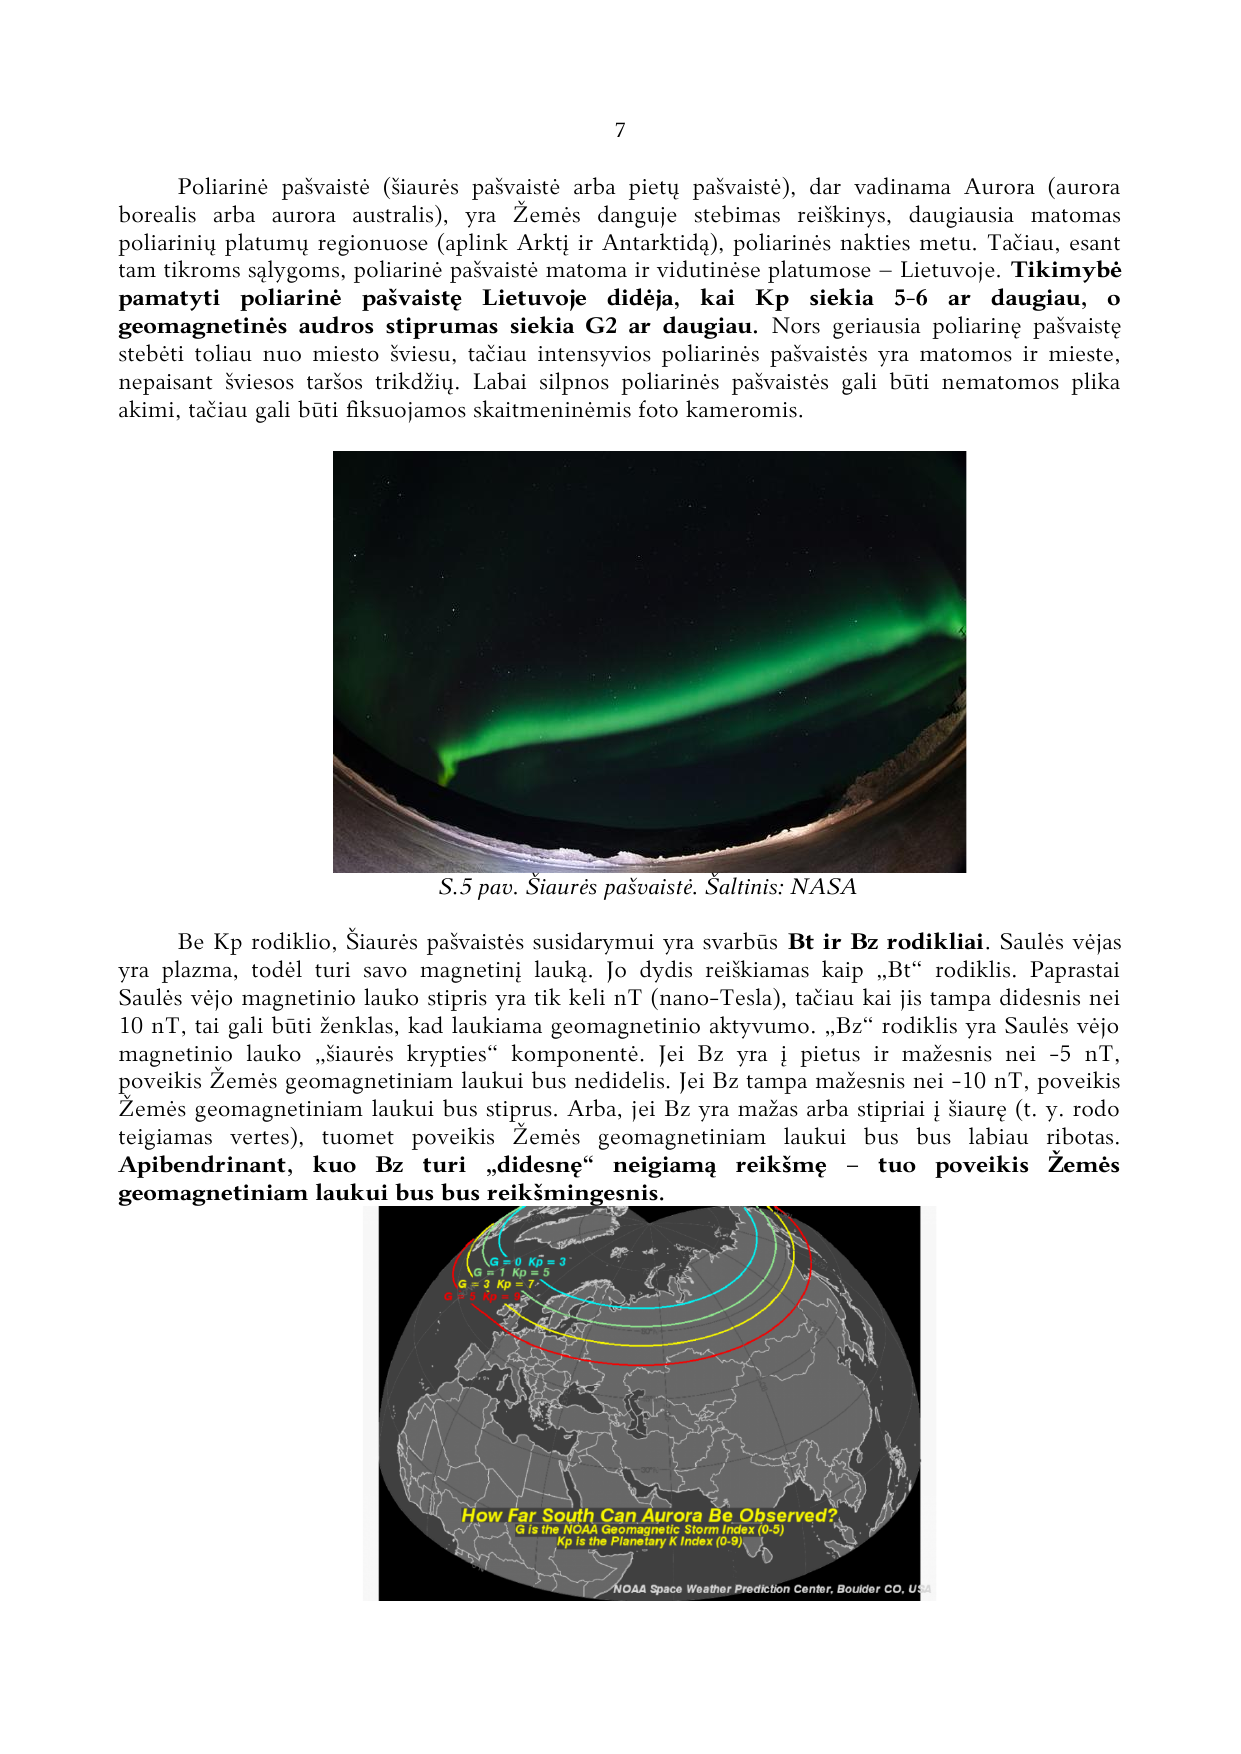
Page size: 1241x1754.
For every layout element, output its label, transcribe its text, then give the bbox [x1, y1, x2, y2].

picture [362, 1206, 937, 1601]
text Poliarinė pašvaistė (šiaurės pašvaistė arba pietų pašvaistė), dar vadinama Aurora (aurora borealis arba aurora australis), yra Žemės danguje stebimas reiškinys, daugiausia matomas poliarinių platumų regionuose (aplink Arktį ir Antarktidą), poliarinės nakties metu. Tačiau, esant tam tikroms sąlygoms, poliarinė pašvaistė matoma ir vidutinėse platumose – Lietuvoje. Tikimybė pamatyti poliarinė pašvaistę Lietuvoje didėja, kai Kp siekia 5-6 ar daugiau, o geomagnetinės audros stiprumas siekia G2 ar daugiau. Nors geriausia poliarinę pašvaistę stebėti toliau nuo miesto šviesu, tačiau intensyvios poliarinės pašvaistės yra matomos ir mieste, nepaisant šviesos taršos trikdžių. Labai silpnos poliarinės pašvaistės gali būti nematomos plika akimi, tačiau gali būti fiksuojamos skaitmeninėmis foto kameromis. [118, 173, 1122, 423]
picture [333, 451, 967, 873]
text Be Kp rodiklio, Šiaurės pašvaistės susidarymui yra svarbūs Bt ir Bz rodikliai. Saulės vėjas yra plazma, todėl turi savo magnetinį lauką. Jo dydis reiškiamas kaip „Bt“ rodiklis. Paprastai Saulės vėjo magnetinio lauko stipris yra tik keli nT (nano-Tesla), tačiau kai jis tampa didesnis nei 10 nT, tai gali būti ženklas, kad laukiama geomagnetinio aktyvumo. „Bz“ rodiklis yra Saulės vėjo magnetinio lauko „šiaurės krypties“ komponentė. Jei Bz yra į pietus ir mažesnis nei -5 nT, poveikis Žemės geomagnetiniam laukui bus nedidelis. Jei Bz tampa mažesnis nei -10 nT, poveikis Žemės geomagnetiniam laukui bus stiprus. Arba, jei Bz yra mažas arba stipriai į šiaurę (t. y. rodo teigiamas vertes), tuomet poveikis Žemės geomagnetiniam laukui bus bus labiau ribotas. Apibendrinant, kuo Bz turi „didesnę“ neigiamą reikšmę – tuo poveikis Žemės geomagnetiniam laukui bus bus reikšmingesnis. [118, 928, 1122, 1206]
text S.5 pav. Šiaurės pašvaistė. Šaltinis: NASA [118, 873, 1122, 901]
